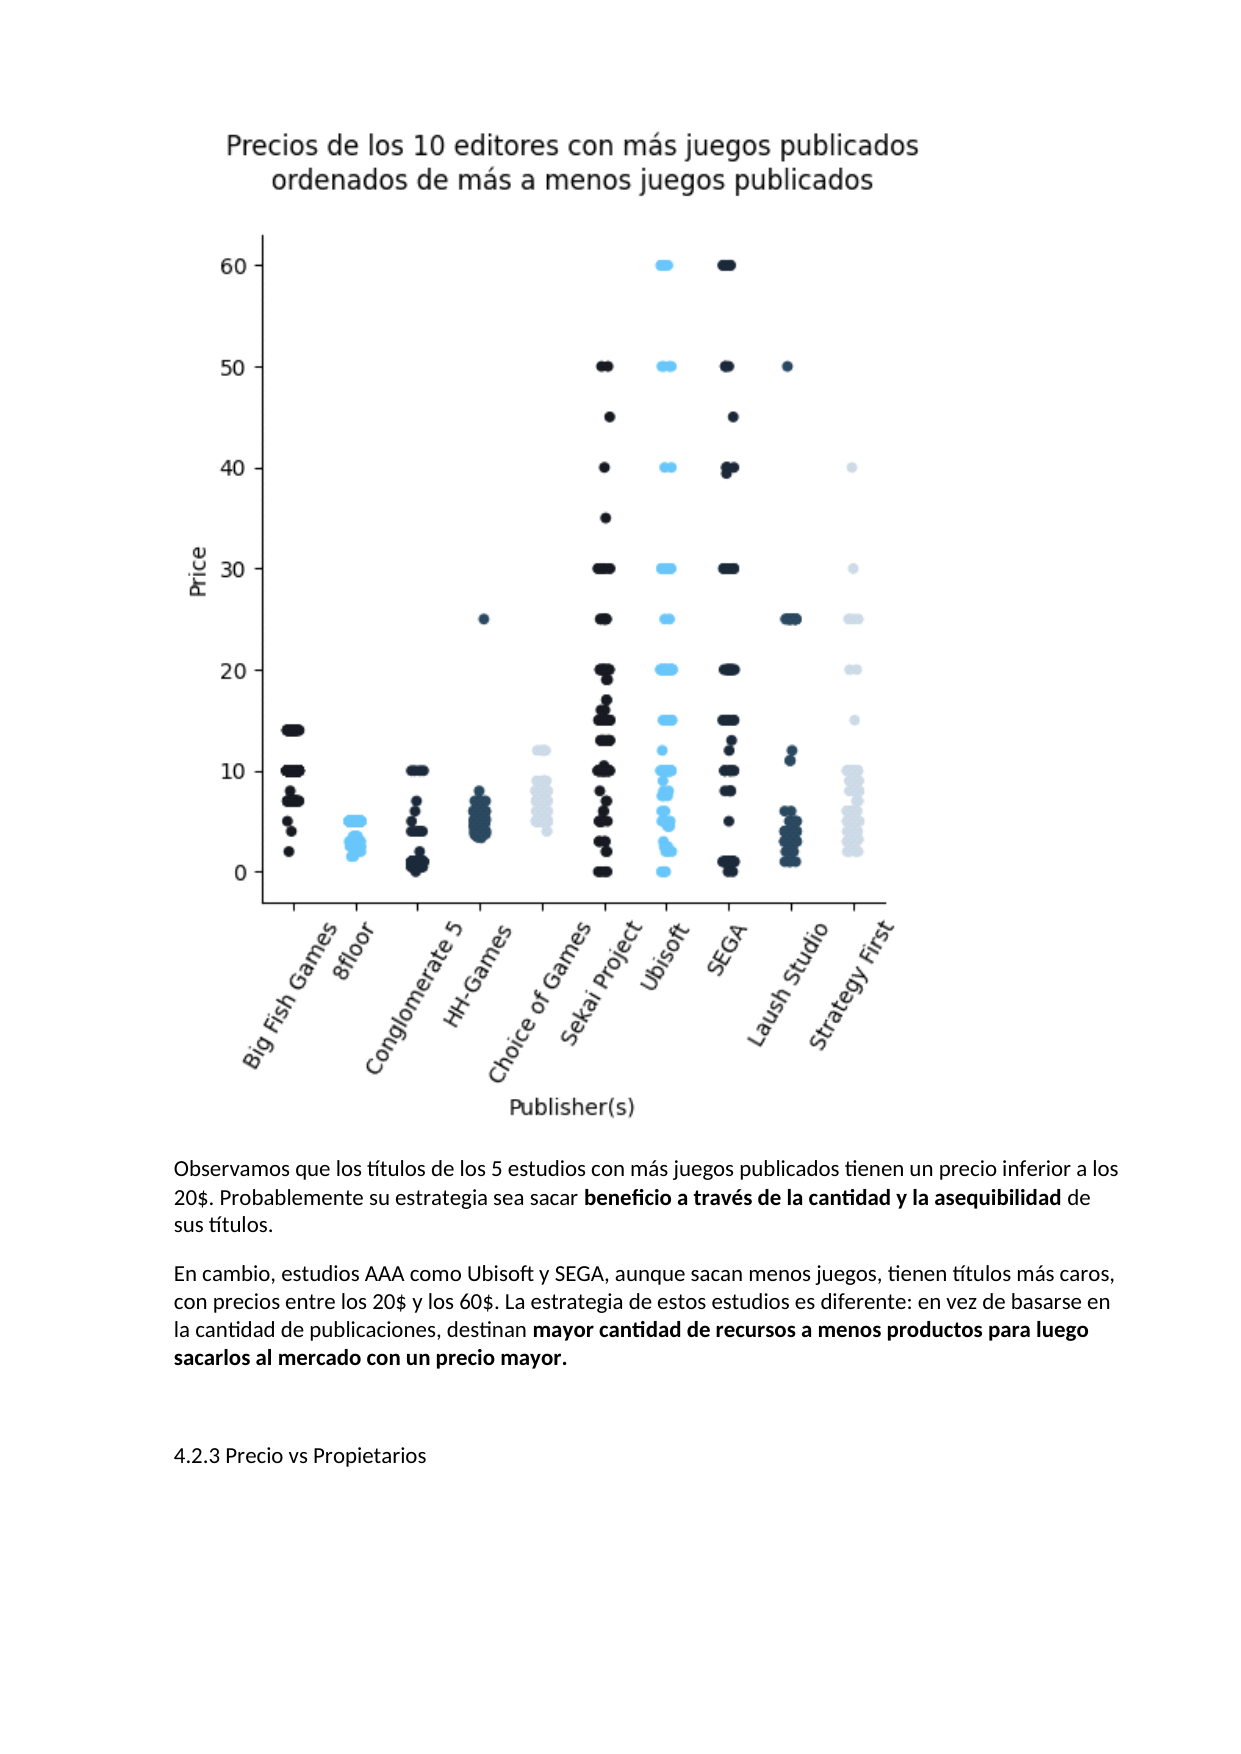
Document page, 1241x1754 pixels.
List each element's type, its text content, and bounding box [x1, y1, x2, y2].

text 4.2.3 Precio vs Propietarios [174, 1441, 1122, 1469]
text En cambio, estudios AAA como Ubisoft y SEGA, aunque sacan menos juegos, tienen títulos más caros, con precios entre los 20$ y los 60$. La estrategia de estos estudios es diferente: en vez de basarse en la cantidad de publicaciones, destinan mayor cantidad de recursos a menos productos para luego sacarlos al mercado con un precio mayor. [174, 1259, 1122, 1372]
text Observamos que los títulos de los 5 estudios con más juegos publicados tienen un precio inferior a los 20$. Probablemente su estrategia sea sacar beneficio a través de la cantidad y la asequibilidad de sus títulos. [174, 1154, 1122, 1239]
